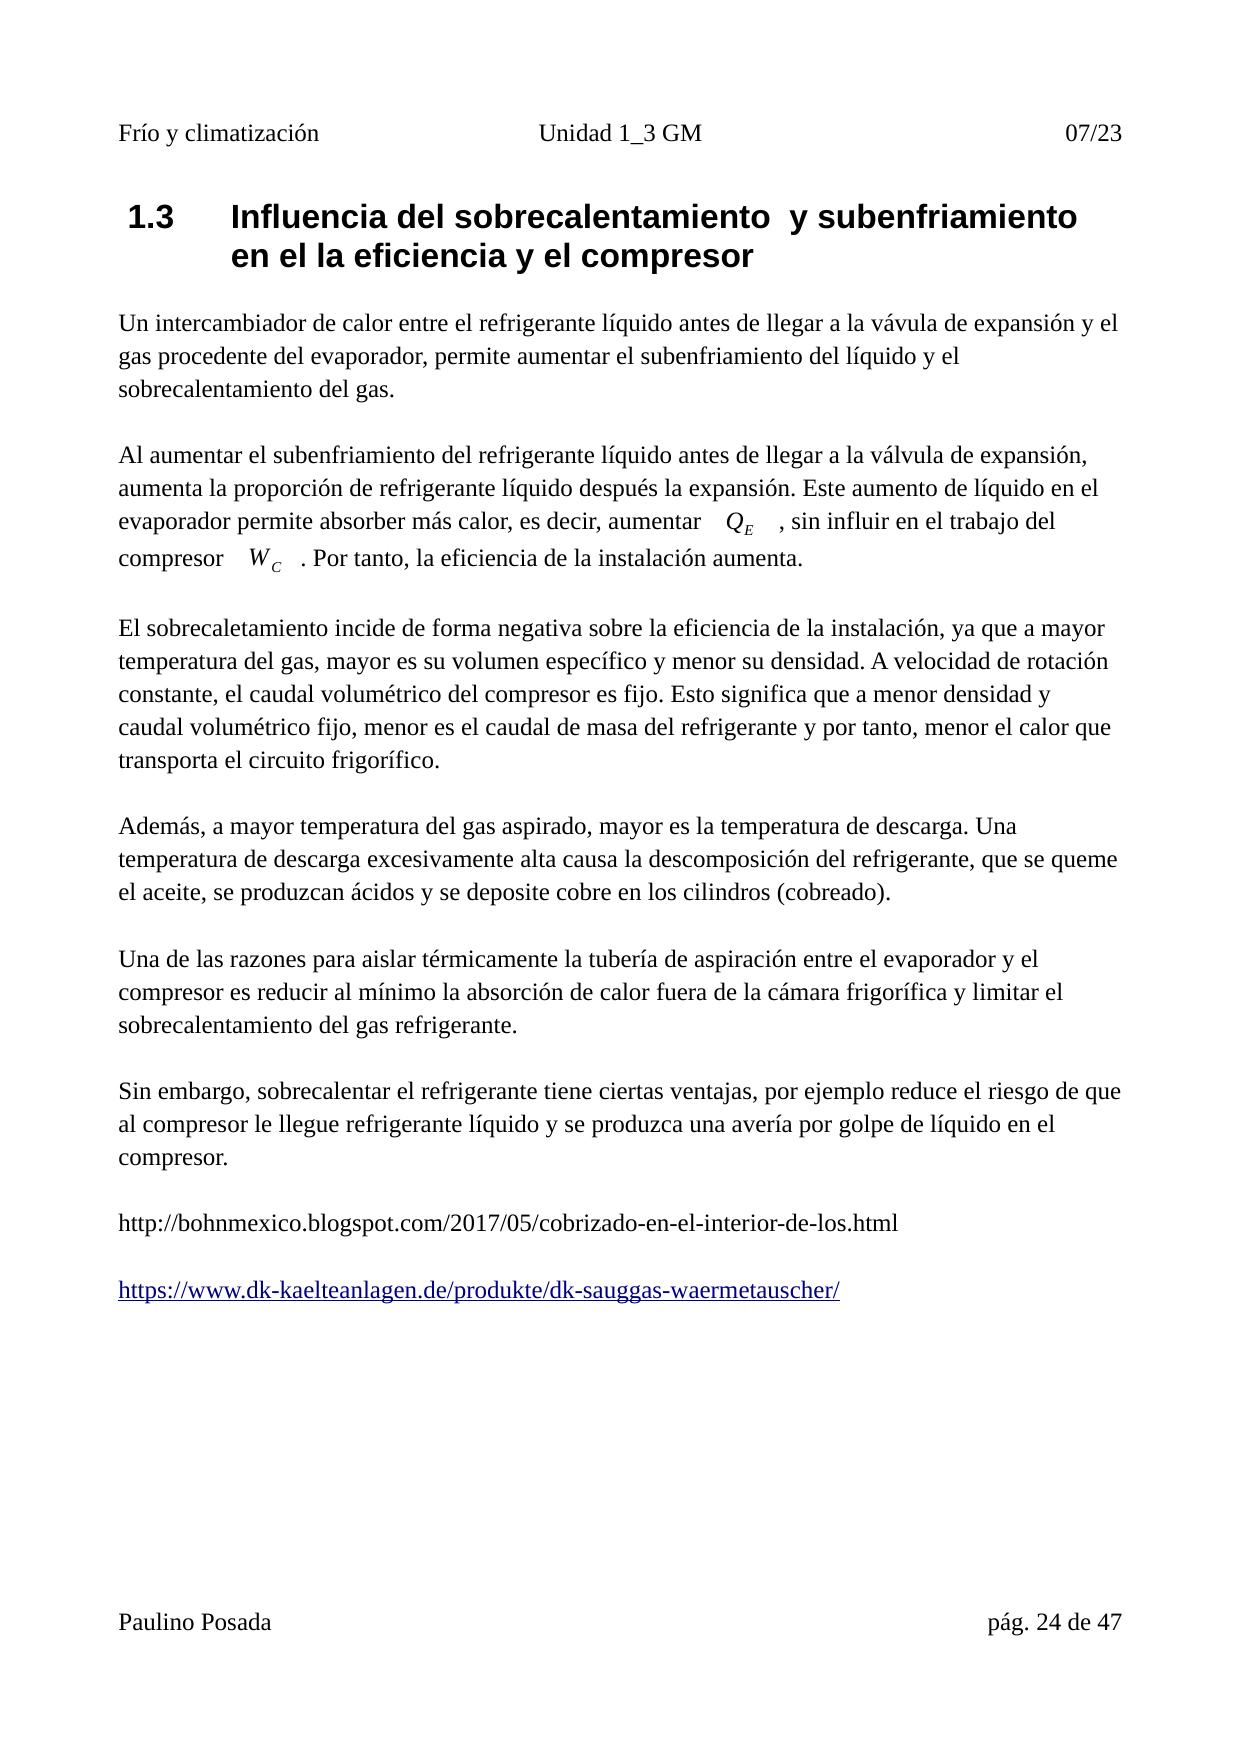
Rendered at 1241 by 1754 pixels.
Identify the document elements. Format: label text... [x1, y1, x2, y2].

text http://bohnmexico.blogspot.com/2017/05/cobrizado-en-el-interior-de-los.html [118, 1208, 1122, 1237]
text https://www.dk-kaelteanlagen.de/produkte/dk-sauggas-waermetauscher/ [118, 1275, 1122, 1304]
subtitle Influencia del sobrecalentamiento y subenfriamiento en el la eficiencia y el compresor [118, 197, 1122, 274]
text Un intercambiador de calor entre el refrigerante líquido antes de llegar a la vávula de expansión y el gas procedente del evaporador, permite aumentar el subenfriamiento del líquido y el sobrecalentamiento del gas. [118, 308, 1122, 403]
text Al aumentar el subenfriamiento del refrigerante líquido antes de llegar a la válvula de expansión, aumenta la proporción de refrigerante líquido después la expansión. Este aumento de líquido en el evaporador permite absorber más calor, es decir, aumentar , sin influir en el trabajo del compresor . Por tanto, la eficiencia de la instalación aumenta. [118, 440, 1122, 575]
text Además, a mayor temperatura del gas aspirado, mayor es la temperatura de descarga. Una temperatura de descarga excesivamente alta causa la descomposición del refrigerante, que se queme el aceite, se produzcan ácidos y se deposite cobre en los cilindros (cobreado). [118, 811, 1122, 906]
text Una de las razones para aislar térmicamente la tubería de aspiración entre el evaporador y el compresor es reducir al mínimo la absorción de calor fuera de la cámara frigorífica y limitar el sobrecalentamiento del gas refrigerante. [118, 944, 1122, 1038]
text El sobrecaletamiento incide de forma negativa sobre la eficiencia de la instalación, ya que a mayor temperatura del gas, mayor es su volumen específico y menor su densidad. A velocidad de rotación constante, el caudal volumétrico del compresor es fijo. Esto significa que a menor densidad y caudal volumétrico fijo, menor es el caudal de masa del refrigerante y por tanto, menor el calor que transporta el circuito frigorífico. [118, 613, 1122, 774]
text Sin embargo, sobrecalentar el refrigerante tiene ciertas ventajas, por ejemplo reduce el riesgo de que al compresor le llegue refrigerante líquido y se produzca una avería por golpe de líquido en el compresor. [118, 1076, 1122, 1171]
